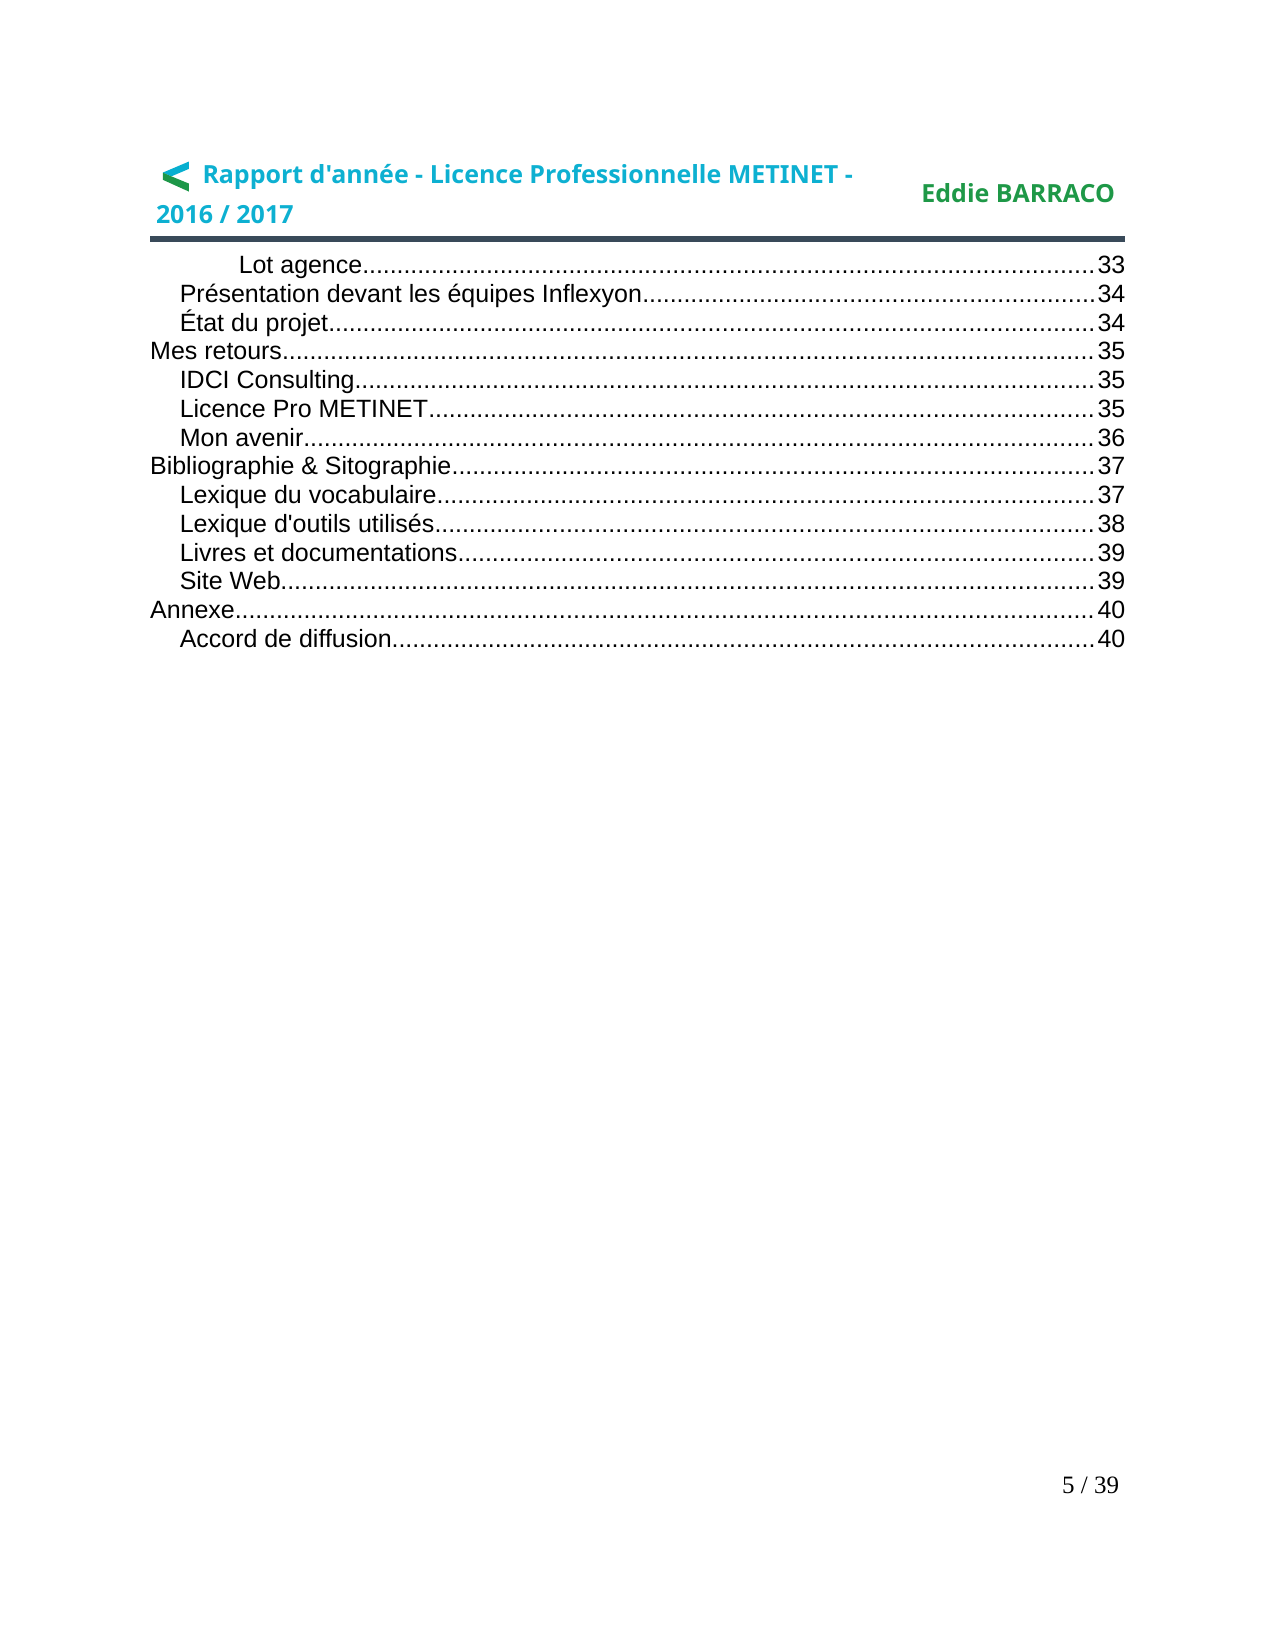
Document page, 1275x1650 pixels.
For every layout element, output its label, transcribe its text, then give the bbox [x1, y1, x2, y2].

text Site Web 39 [179, 566, 1125, 595]
text Lexique du vocabulaire 37 [179, 480, 1125, 509]
text Livres et documentations 39 [179, 537, 1125, 566]
text Annexe 40 [150, 595, 1125, 624]
text Lexique d'outils utilisés 38 [179, 509, 1125, 537]
text Mes retours 35 [150, 336, 1125, 365]
text Mon avenir 36 [179, 422, 1125, 451]
text État du projet 34 [179, 307, 1125, 336]
text Lot agence 33 [238, 250, 1125, 279]
text Bibliographie & Sitographie 37 [150, 451, 1125, 480]
text Présentation devant les équipes Inflexyon 34 [179, 279, 1125, 307]
text Licence Pro METINET 35 [179, 394, 1125, 422]
text Accord de diffusion 40 [179, 624, 1125, 652]
text IDCI Consulting 35 [179, 365, 1125, 394]
